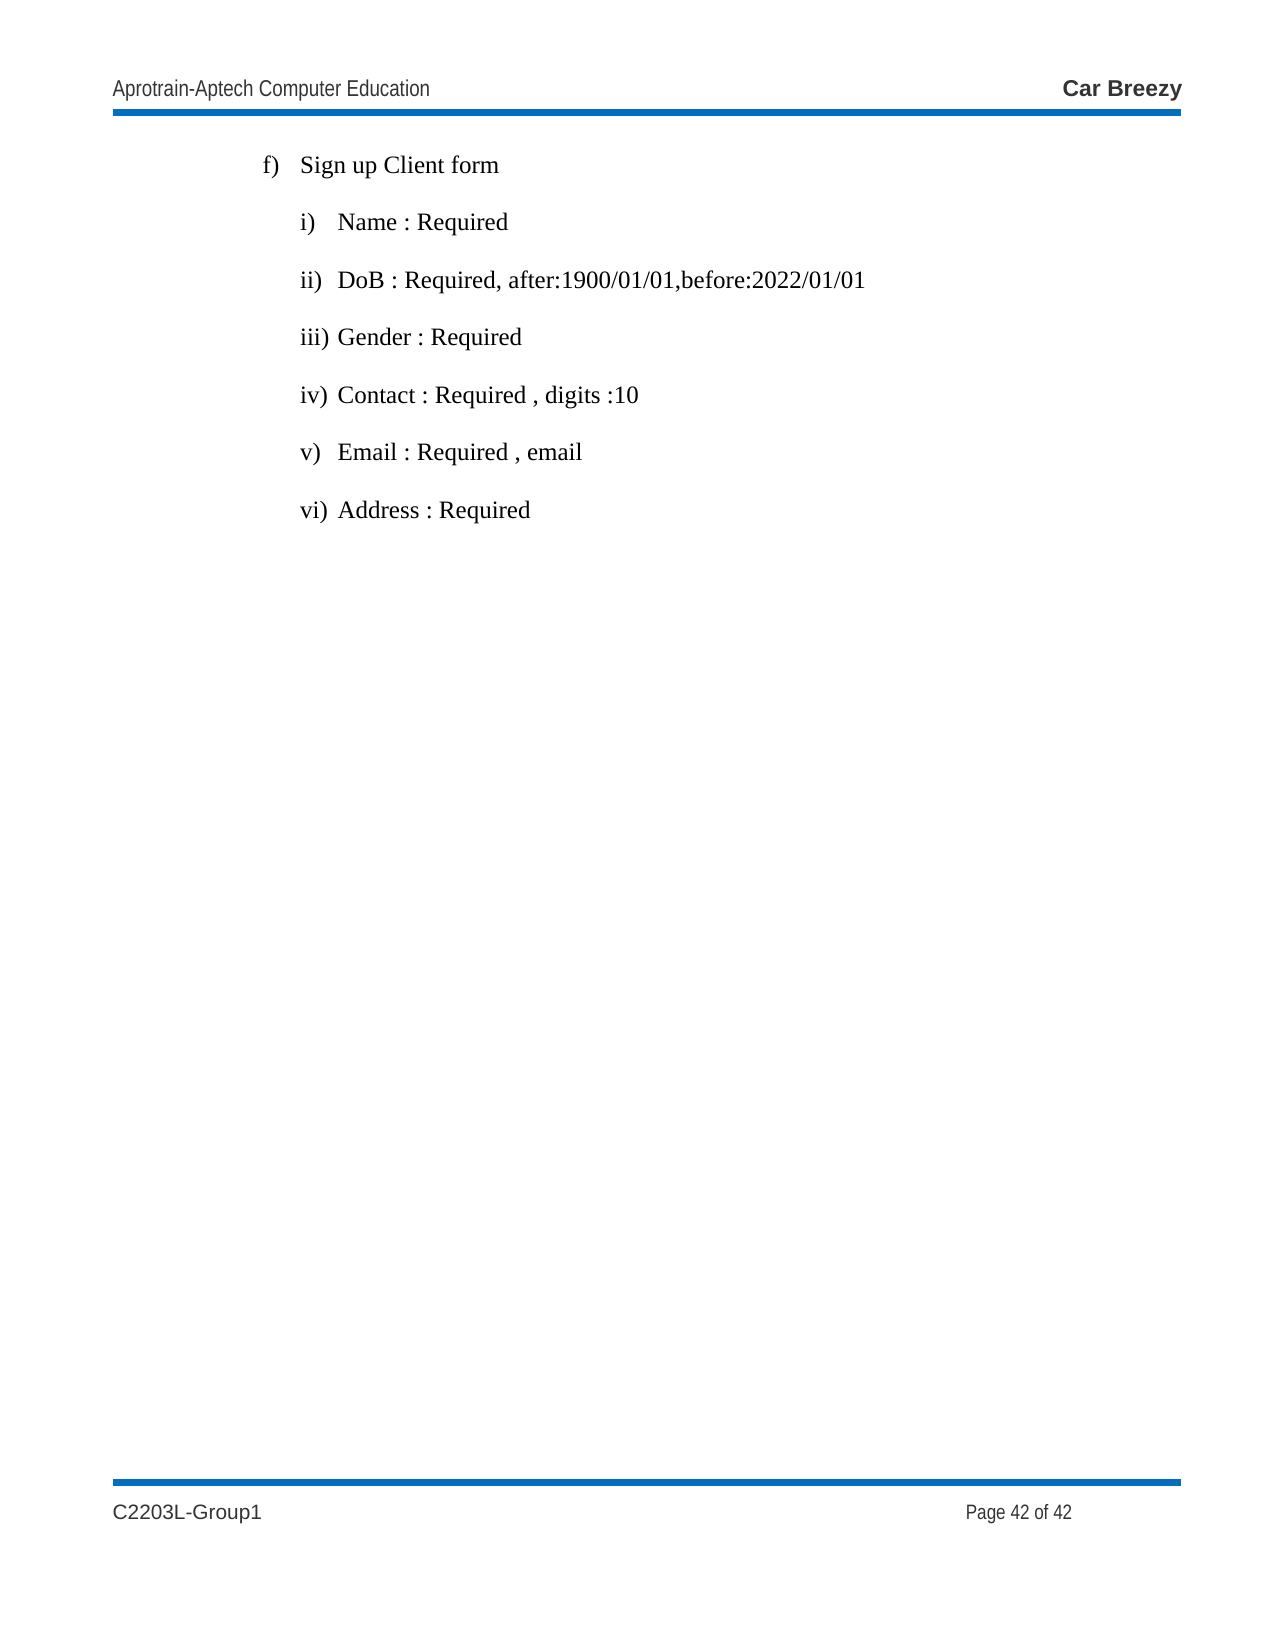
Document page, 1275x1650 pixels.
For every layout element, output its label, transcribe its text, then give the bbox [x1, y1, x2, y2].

list Email : Required , email [300, 437, 1106, 466]
list Name : Required [300, 207, 1106, 236]
list Sign up Client form [262, 150, 1106, 179]
list Address : Required [300, 495, 1106, 524]
list Contact : Required , digits :10 [300, 380, 1106, 409]
list DoB : Required, after:1900/01/01,before:2022/01/01 [300, 265, 1106, 294]
list Gender : Required [300, 322, 1106, 351]
